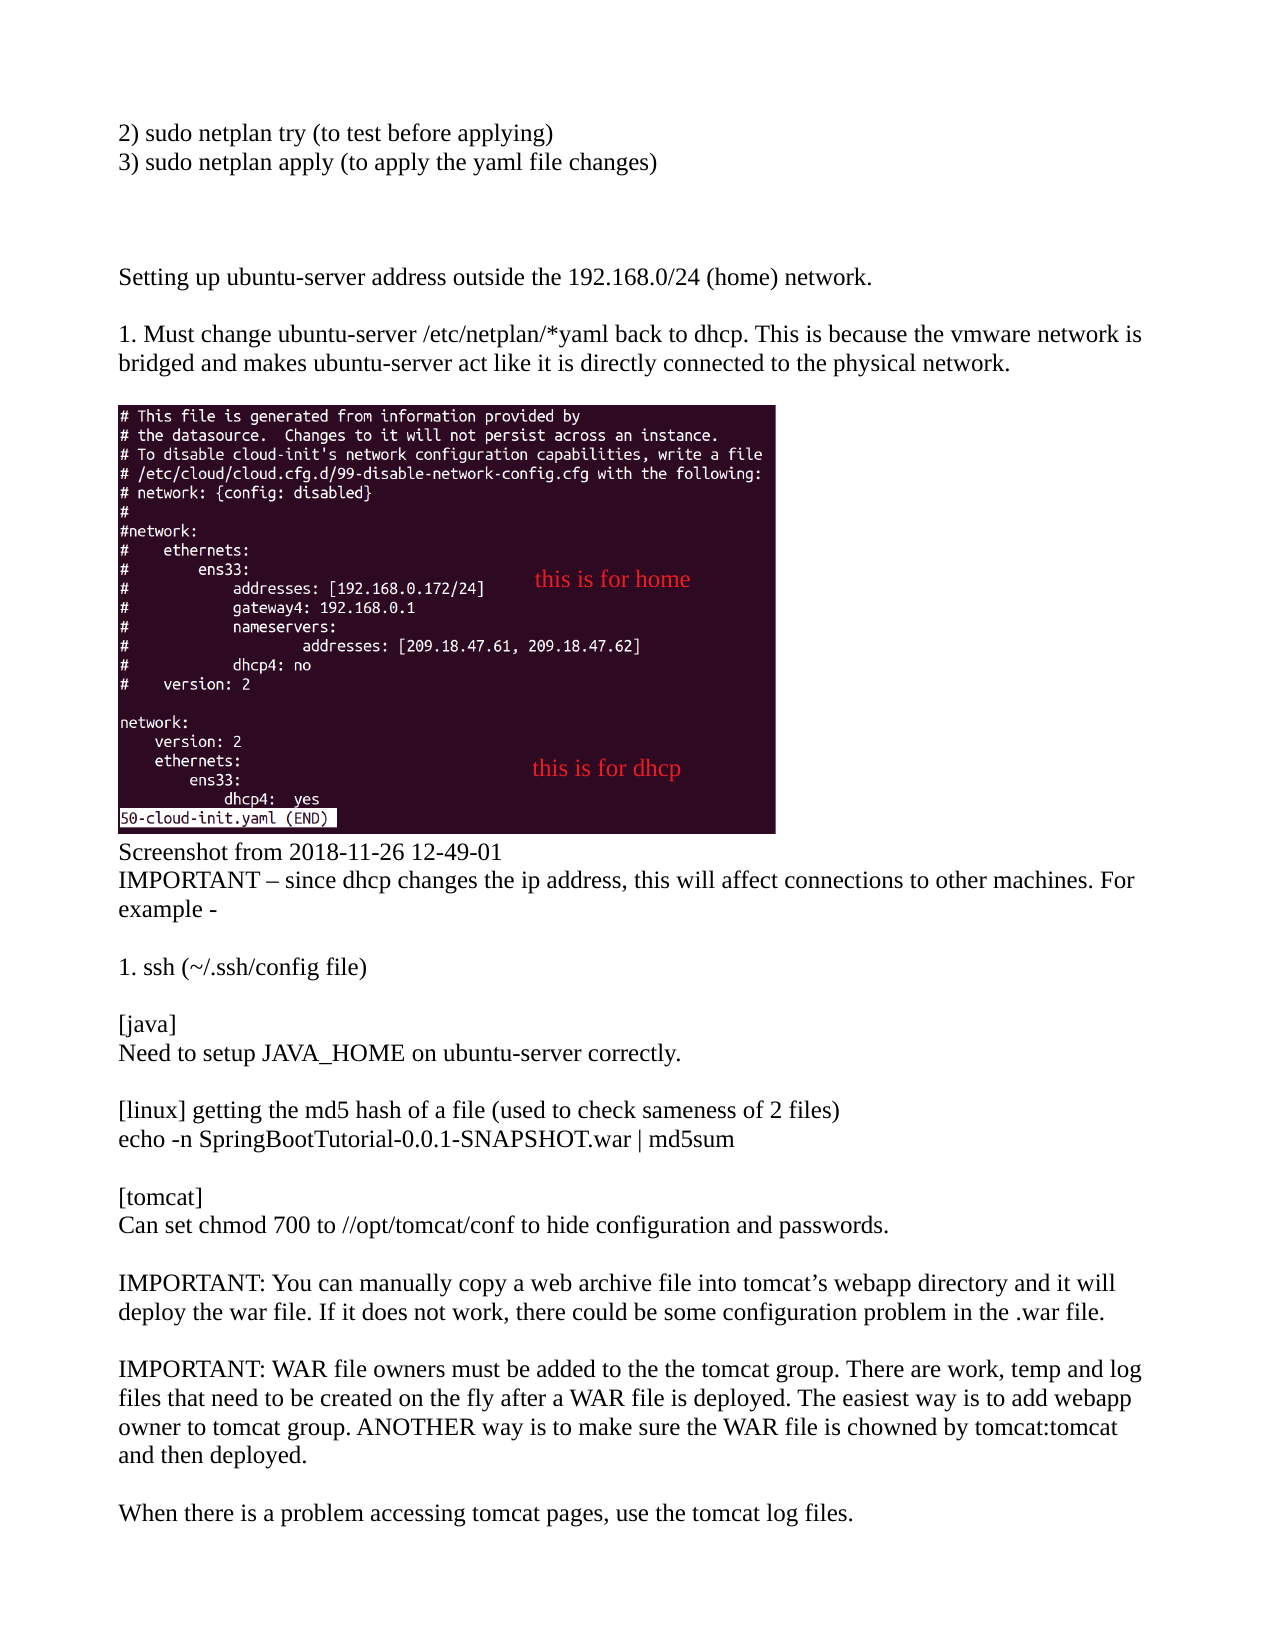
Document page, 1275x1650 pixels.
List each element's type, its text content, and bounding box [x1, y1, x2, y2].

text Setting up ubuntu-server address outside the 192.168.0/24 (home) network. [118, 262, 1157, 291]
text 2) sudo netplan try (to test before applying) [118, 118, 1157, 147]
picture [118, 405, 776, 834]
text 1. Must change ubuntu-server /etc/netplan/*yaml back to dhcp. This is because the vmware network is bridged and makes ubuntu-server act like it is directly connected to the physical network. [118, 319, 1157, 377]
text IMPORTANT – since dhcp changes the ip address, this will affect connections to other machines. For example - [118, 866, 1157, 923]
text [linux] getting the md5 hash of a file (used to check sameness of 2 files) [118, 1096, 1157, 1124]
text Need to setup JAVA_HOME on ubuntu-server correctly. [118, 1038, 1157, 1067]
text [tomcat] [118, 1182, 1157, 1211]
text echo -n SpringBootTutorial-0.0.1-SNAPSHOT.war | md5sum [118, 1124, 1157, 1153]
text [java] [118, 1009, 1157, 1038]
text IMPORTANT: You can manually copy a web archive file into tomcat’s webapp directory and it will deploy the war file. If it does not work, there could be some configuration problem in the .war file. [118, 1268, 1157, 1326]
text Screenshot from 2018-11-26 12-49-01 [118, 837, 1157, 866]
text 3) sudo netplan apply (to apply the yaml file changes) [118, 147, 1157, 176]
text IMPORTANT: WAR file owners must be added to the the tomcat group. There are work, temp and log files that need to be created on the fly after a WAR file is deployed. The easiest way is to add webapp owner to tomcat group. ANOTHER way is to make sure the WAR file is chowned by tomcat:tomcat and then deployed. [118, 1354, 1157, 1469]
text 1. ssh (~/.ssh/config file) [118, 952, 1157, 981]
text Can set chmod 700 to //opt/tomcat/conf to hide configuration and passwords. [118, 1211, 1157, 1239]
text When there is a problem accessing tomcat pages, use the tomcat log files. [118, 1498, 1157, 1527]
